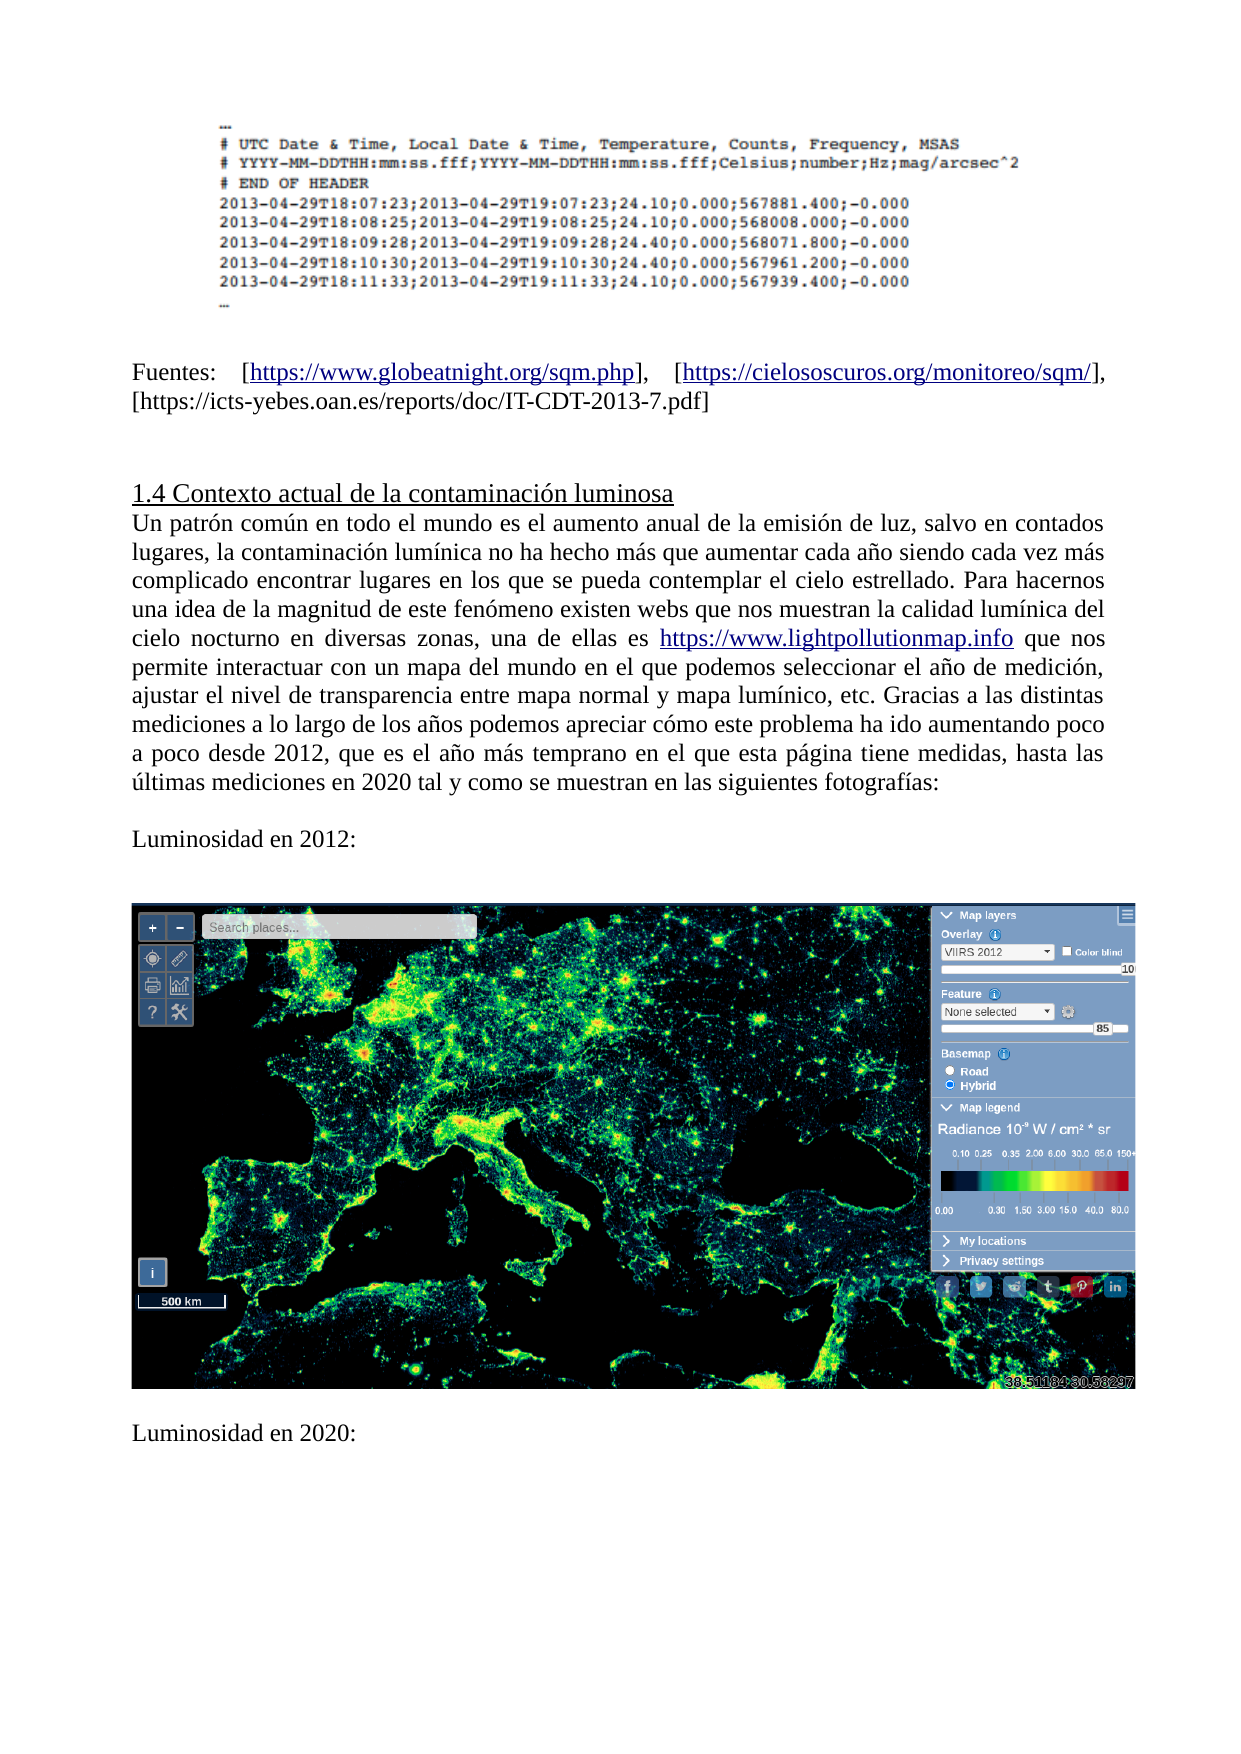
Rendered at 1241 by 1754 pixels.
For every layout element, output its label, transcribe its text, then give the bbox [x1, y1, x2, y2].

text 1.4 Contexto actual de la contaminación luminosa [132, 477, 1106, 508]
text Un patrón común en todo el mundo es el aumento anual de la emisión de luz, salvo en contados lugares, la contaminación lumínica no ha hecho más que aumentar cada año siendo cada vez más complicado encontrar lugares en los que se pueda contemplar el cielo estrellado. Para hacernos una idea de la magnitud de este fenómeno existen webs que nos muestran la calidad lumínica del cielo nocturno en diversas zonas, una de ellas es https://www.lightpollutionmap.info que nos permite interactuar con un mapa del mundo en el que podemos seleccionar el año de medición, ajustar el nivel de transparencia entre mapa normal y mapa lumínico, etc. Gracias a las distintas mediciones a lo largo de los años podemos apreciar cómo este problema ha ido aumentando poco a poco desde 2012, que es el año más temprano en el que esta página tiene medidas, hasta las últimas mediciones en 2020 tal y como se muestran en las siguientes fotografías: [132, 508, 1106, 796]
text Luminosidad en 2012: [132, 824, 1106, 853]
picture [211, 118, 1026, 326]
text Luminosidad en 2020: [132, 1418, 1106, 1446]
picture [131, 903, 1136, 1389]
text Fuentes: [https://www.globeatnight.org/sqm.php], [https://cielososcuros.org/monitoreo/sqm/], [https://icts-yebes.oan.es/reports/doc/IT-CDT-2013-7.pdf] [132, 357, 1106, 414]
